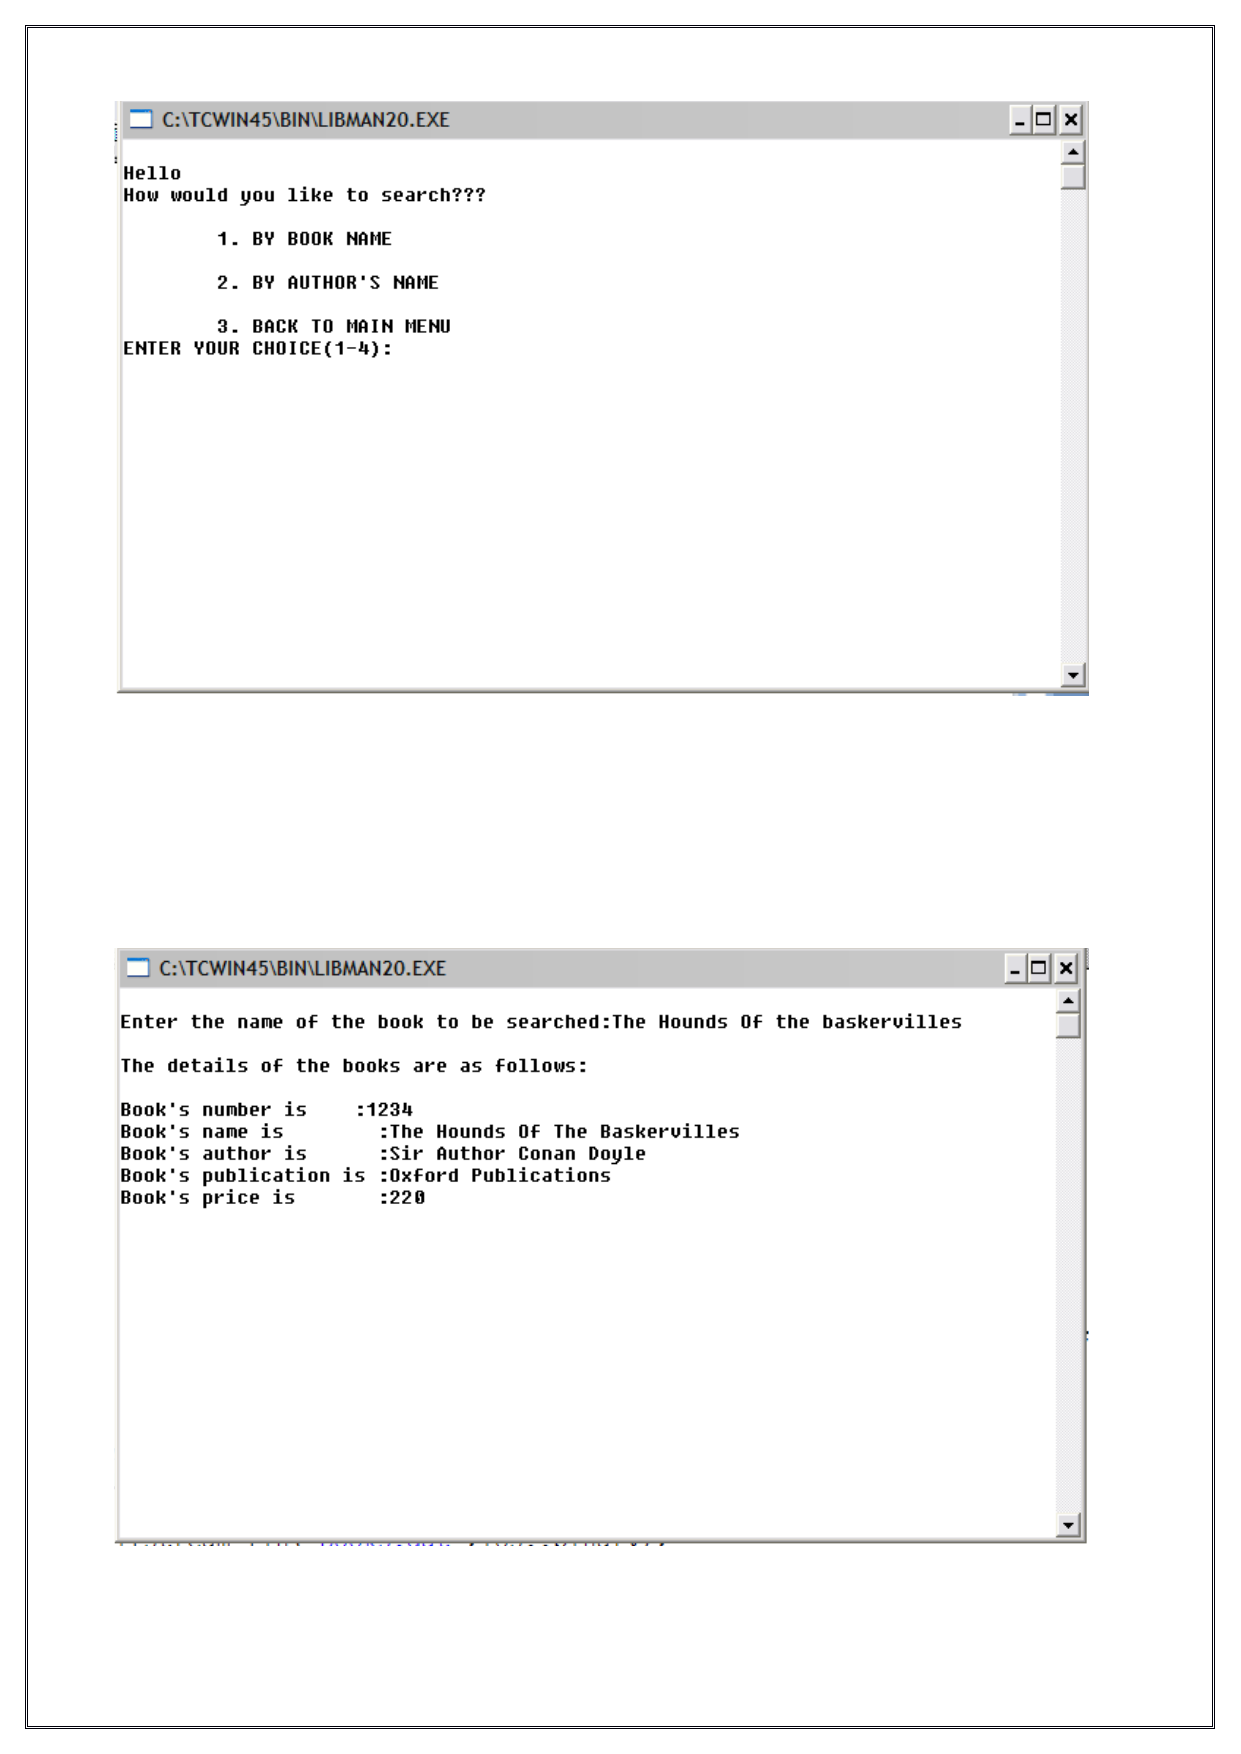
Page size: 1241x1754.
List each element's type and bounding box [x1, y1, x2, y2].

picture [114, 948, 537, 1546]
picture [114, 101, 304, 696]
